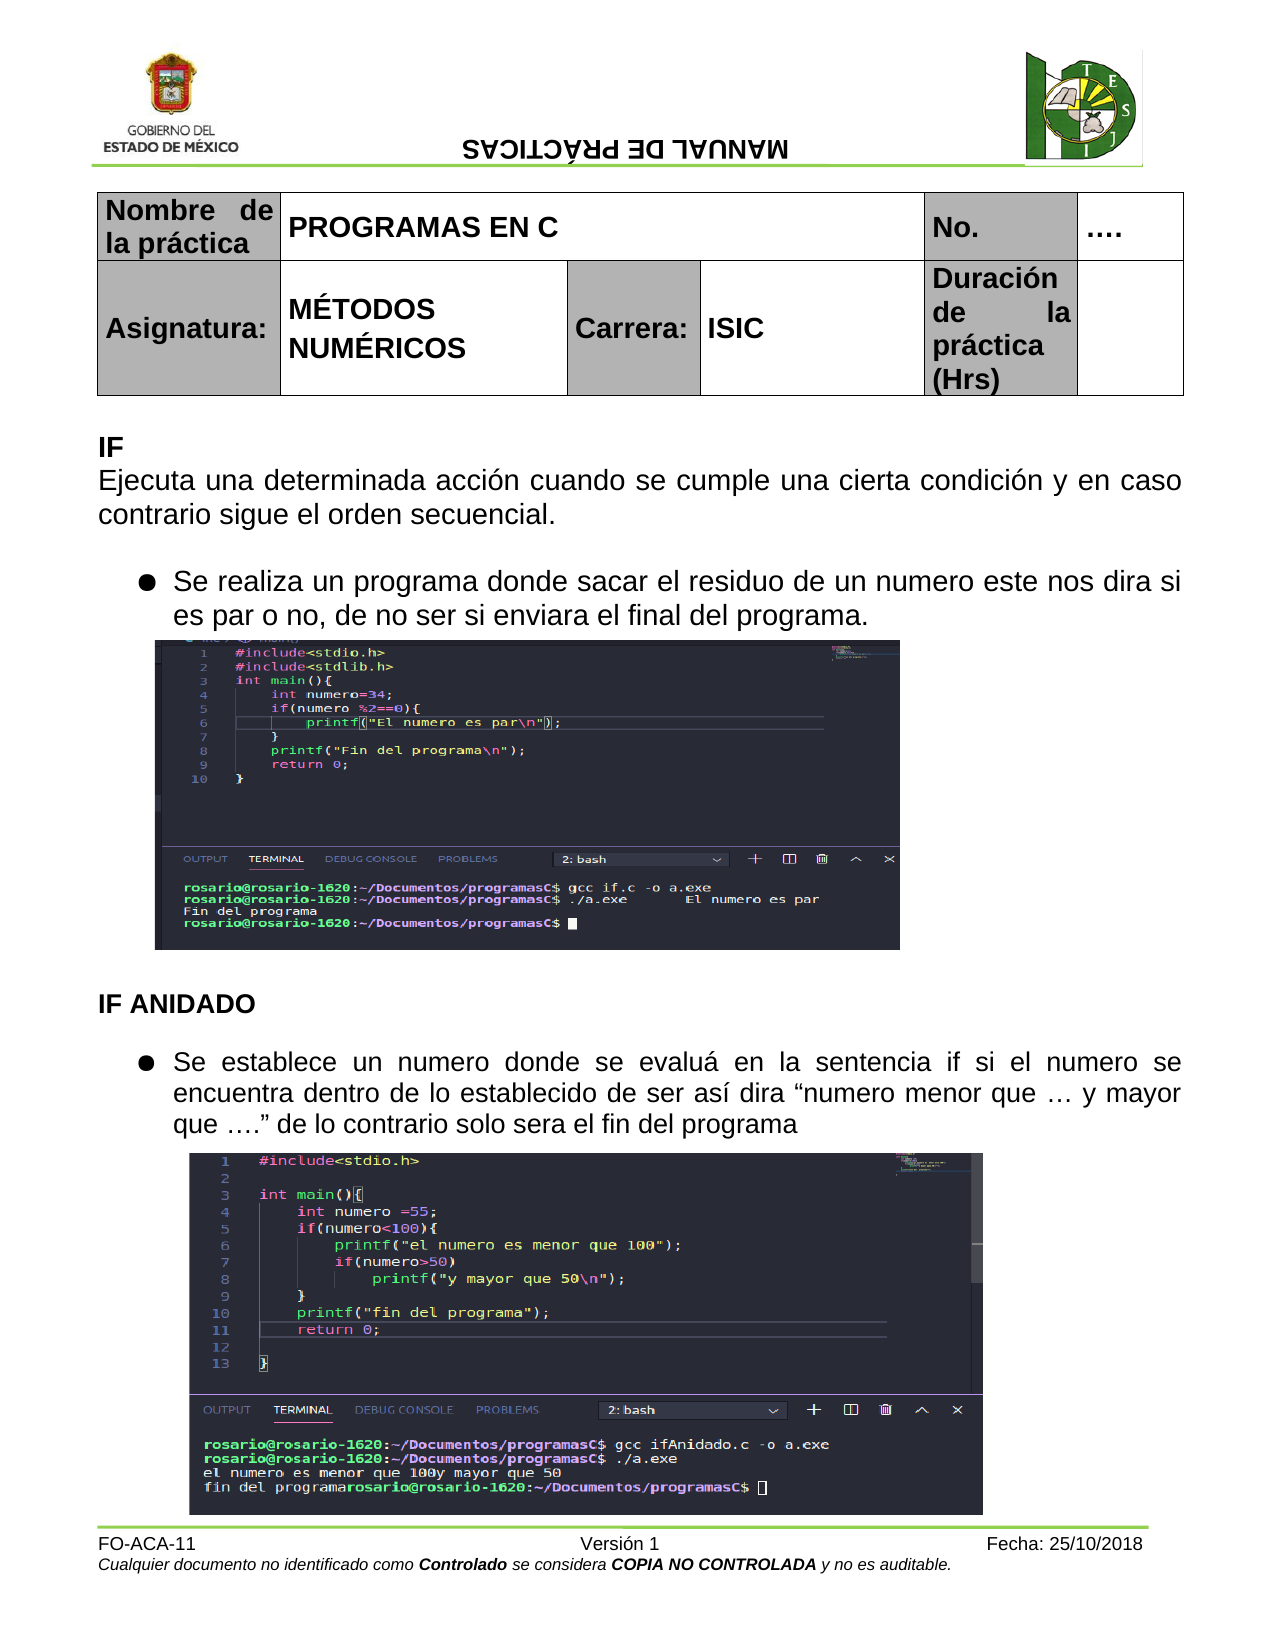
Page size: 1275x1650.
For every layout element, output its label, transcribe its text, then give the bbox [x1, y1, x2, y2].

table_cell Asignatura: [98, 261, 280, 395]
table_cell Carrera: [568, 261, 700, 395]
table_cell ISIC [701, 261, 924, 395]
table_header No. [925, 193, 1077, 260]
list Se establece un numero donde se evaluá en la sentencia if si el numero se encuentra dentro de lo establecido de ser así dira “numero menor que … y mayor que ….” de lo contrario solo sera el fin del programa [135, 1046, 1183, 1140]
table_header PROGRAMAS EN C [281, 193, 924, 260]
table_header Nombre de la práctica [98, 193, 280, 260]
table_header …. [1078, 193, 1183, 260]
table_cell MÉTODOS NUMÉRICOS [281, 261, 567, 395]
table_cell Duración de la práctica (Hrs) [925, 261, 1077, 395]
text Ejecuta una determinada acción cuando se cumple una cierta condición y en caso contrario sigue el orden secuencial. [98, 463, 1183, 531]
picture [95, 42, 241, 161]
text IF ANIDADO [98, 988, 1183, 1019]
table_cell [1078, 261, 1183, 395]
picture [881, 1153, 983, 1515]
picture [734, 640, 900, 950]
list Se realiza un programa donde sacar el residuo de un numero este nos dira si es par o no, de no ser si enviara el final del programa. [135, 564, 1183, 631]
picture [1024, 50, 1143, 166]
text IF [98, 430, 1183, 463]
